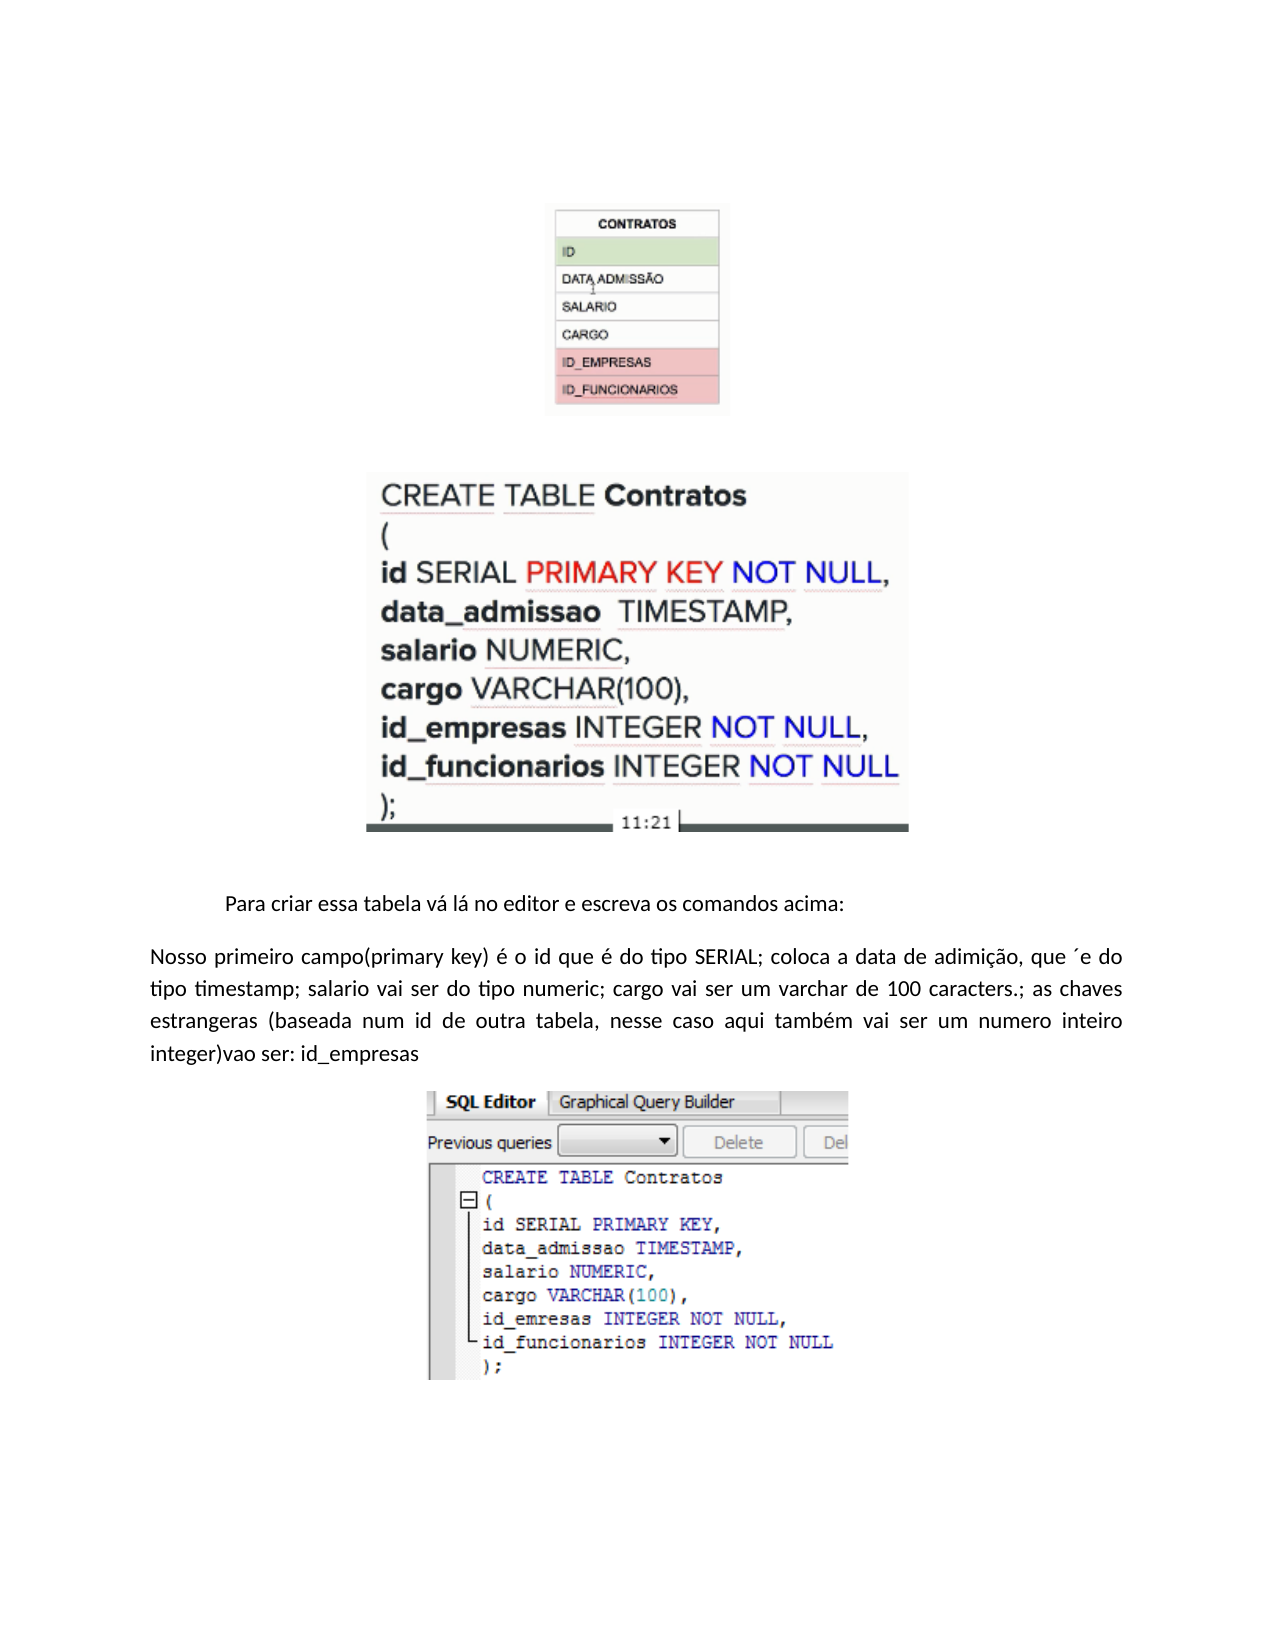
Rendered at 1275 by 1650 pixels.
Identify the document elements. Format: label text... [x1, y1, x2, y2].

picture [426, 1091, 849, 1380]
picture [544, 203, 731, 416]
text Para criar essa tabela vá lá no editor e escreva os comandos acima: [150, 889, 1125, 917]
text Nosso primeiro campo(primary key) é o id que é do tipo SERIAL; coloca a data de adimição, que ´e do tipo timestamp; salario vai ser do tipo numeric; cargo vai ser um varchar de 100 caracters.; as chaves estrangeras (baseada num id de outra tabela, nesse caso aqui também vai ser um numero inteiro integer)vao ser: id_empresas [150, 942, 1125, 1067]
picture [366, 472, 909, 832]
